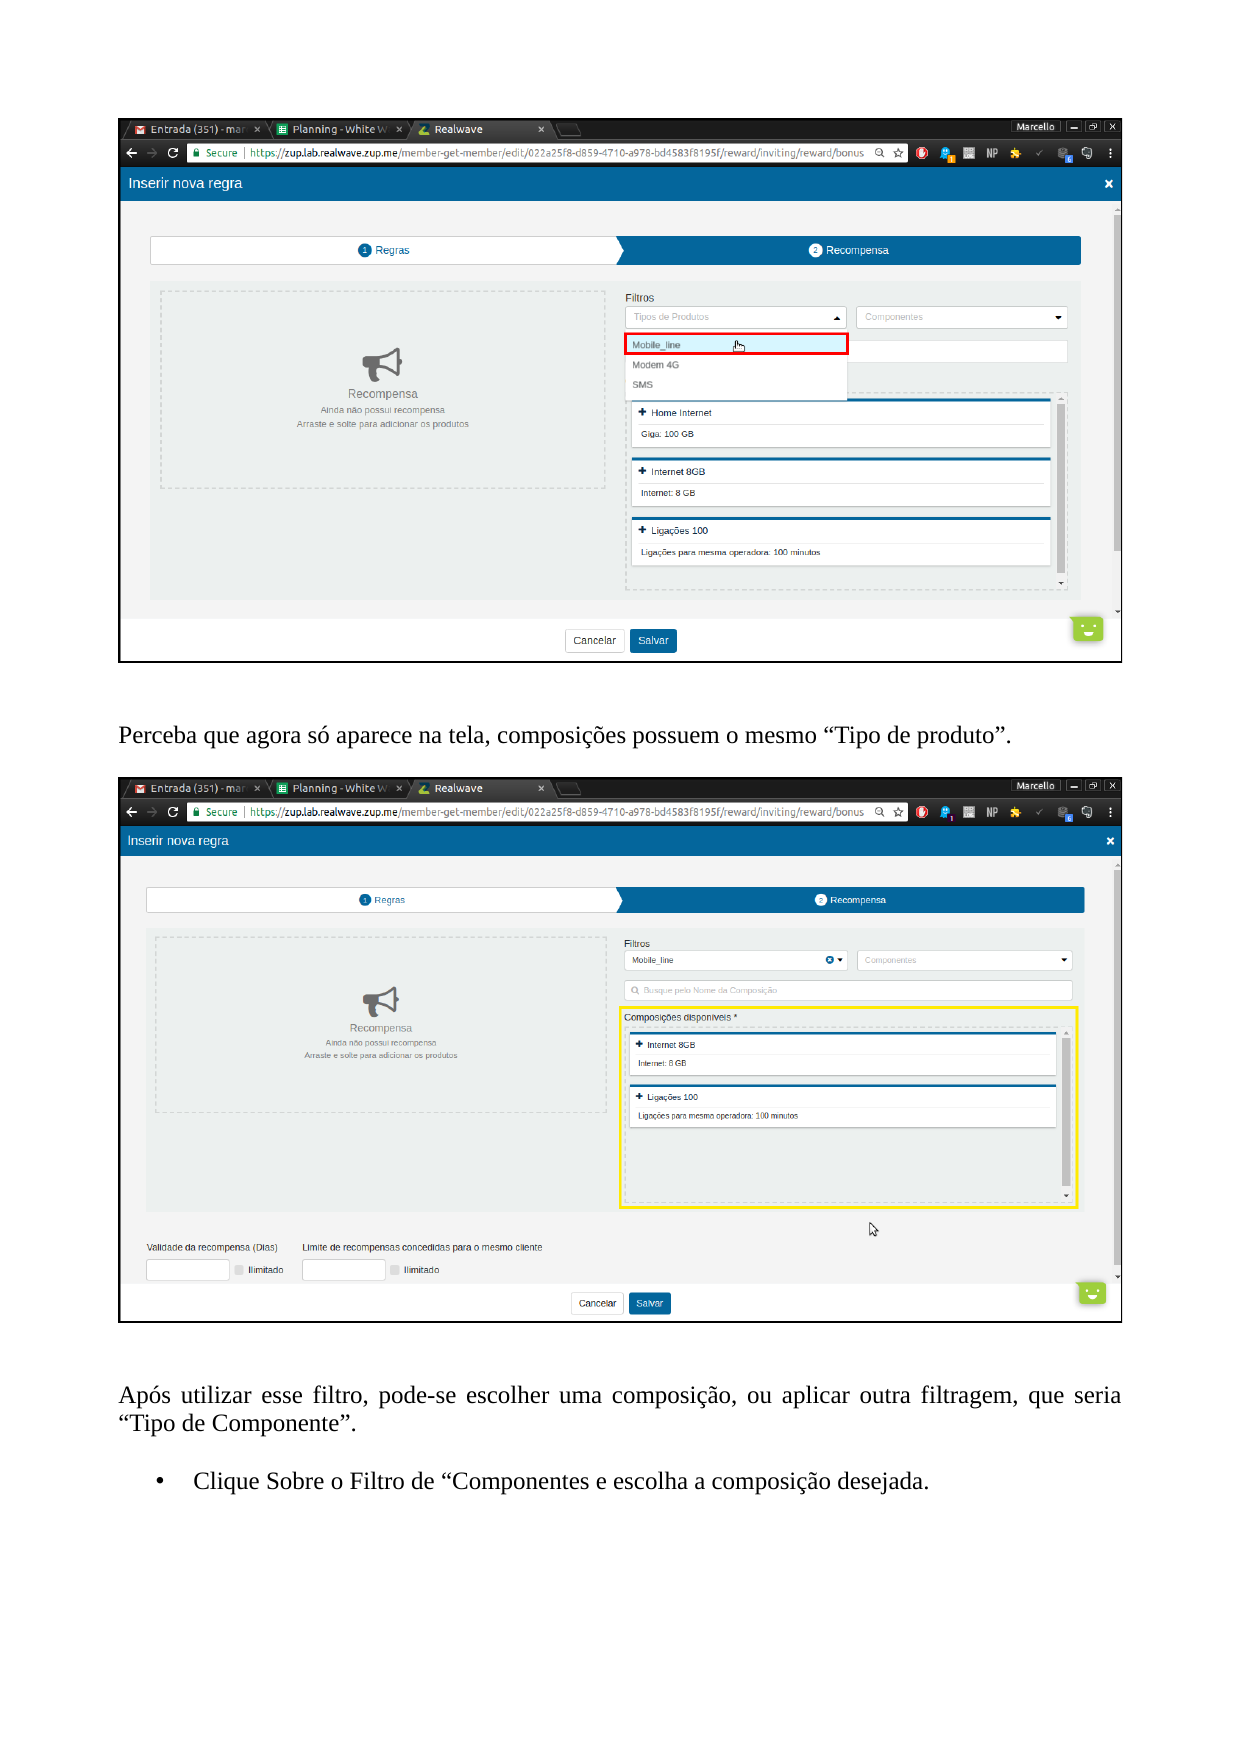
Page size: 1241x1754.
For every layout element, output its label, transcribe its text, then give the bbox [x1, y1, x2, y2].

picture [118, 777, 1123, 1323]
text Após utilizar esse filtro, pode-se escolher uma composição, ou aplicar outra filtragem, que seria “Tipo de Componente”. [118, 1380, 1122, 1437]
picture [118, 118, 1123, 663]
list Clique Sobre o Filtro de “Componentes e escolha a composição desejada. [156, 1466, 1122, 1495]
text Perceba que agora só aparece na tela, composições possuem o mesmo “Tipo de produto”. [118, 720, 1122, 749]
